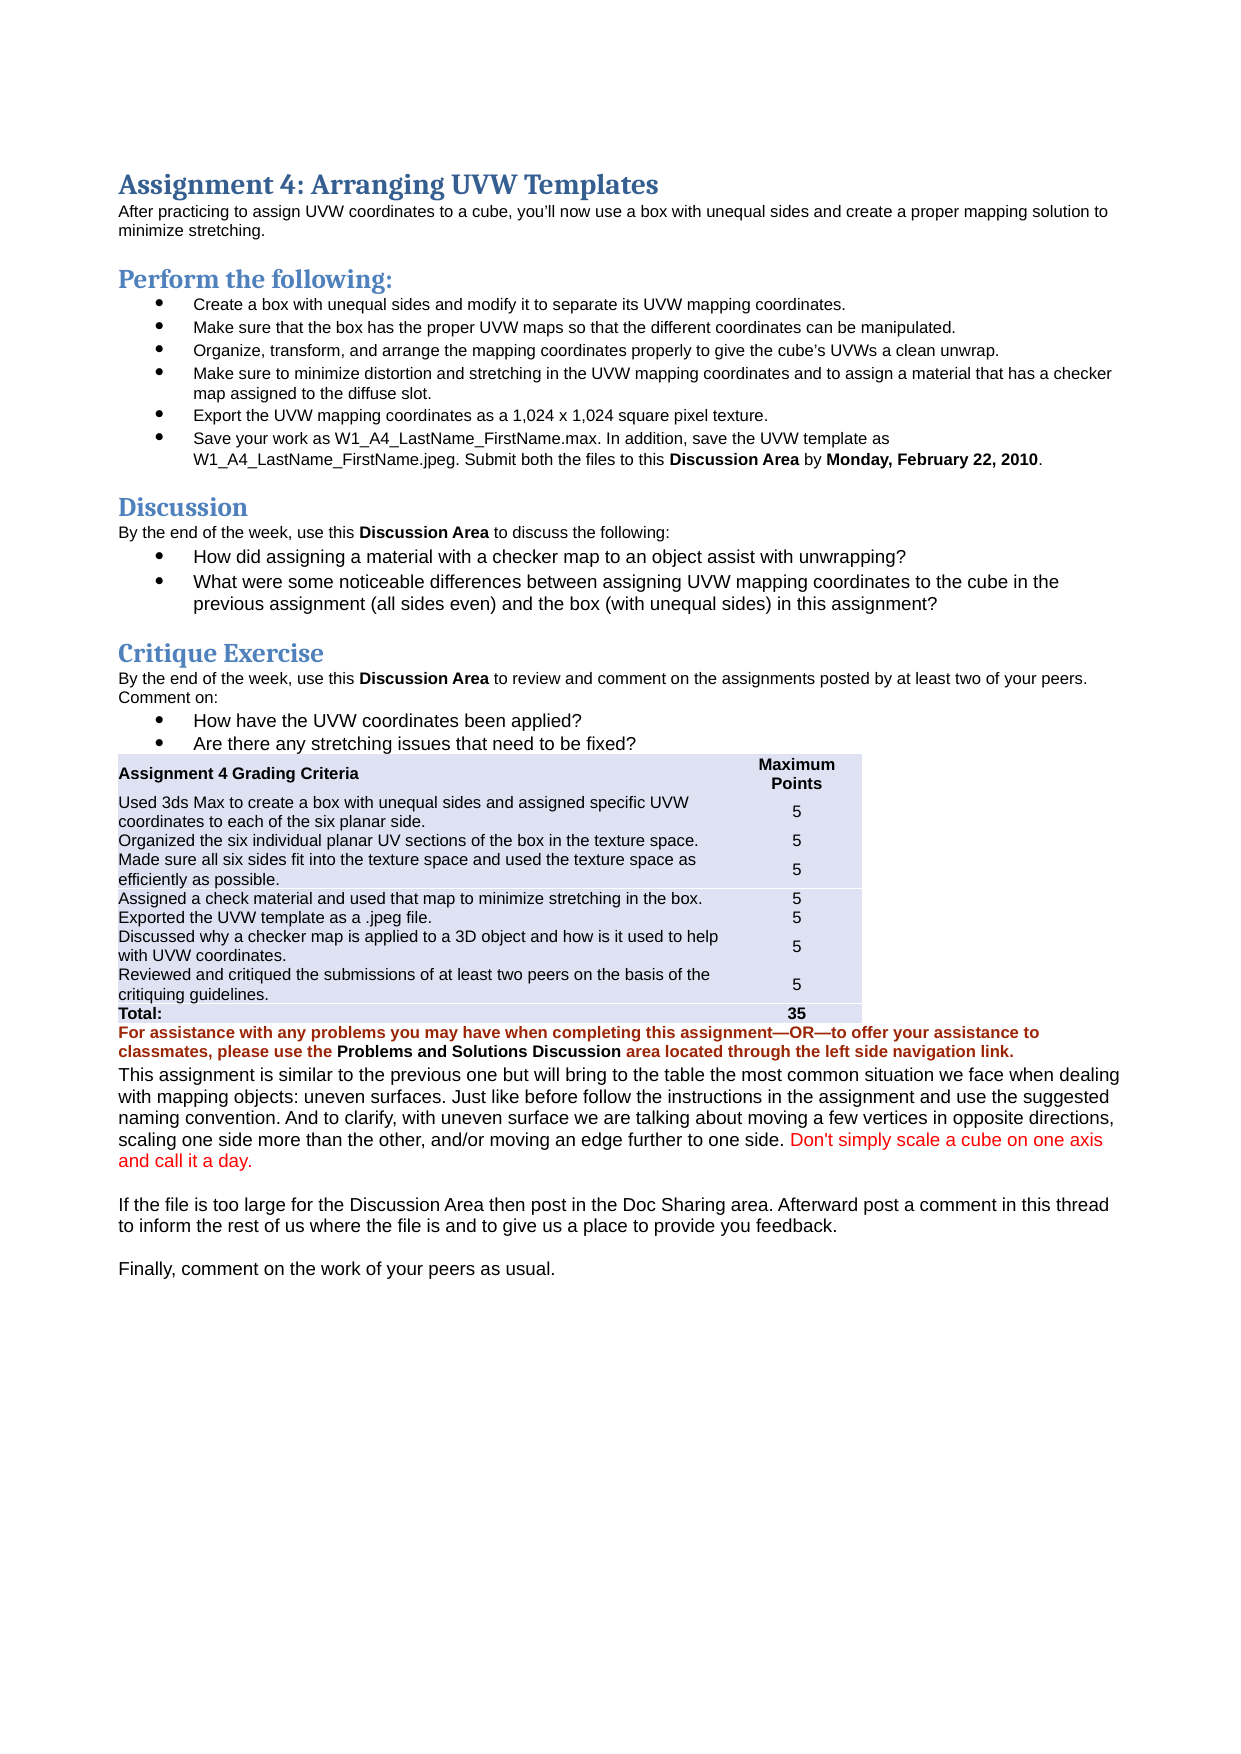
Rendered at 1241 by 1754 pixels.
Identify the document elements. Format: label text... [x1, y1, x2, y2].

table_cell 5 [732, 831, 862, 850]
list Create a box with unequal sides and modify it to separate its UVW mapping coordinates. [156, 295, 1122, 315]
table_cell 5 [732, 793, 862, 831]
subtitle Perform the following: [118, 264, 1122, 295]
table_cell Exported the UVW template as a .jpeg file. [118, 908, 732, 927]
table_cell 5 [732, 965, 862, 1003]
list How have the UVW coordinates been applied? [156, 710, 1122, 732]
list What were some noticeable differences between assigning UVW mapping coordinates to the cube in the previous assignment (all sides even) and the box (with unequal sides) in this assignment? [156, 570, 1122, 614]
table_cell Assigned a check material and used that map to minimize stretching in the box. [118, 889, 732, 908]
table_cell 5 [732, 889, 862, 908]
subtitle Assignment 4: Arranging UVW Templates [118, 168, 1122, 202]
table_cell 5 [732, 908, 862, 927]
table_header Maximum Points [732, 754, 862, 793]
table_cell Organized the six individual planar UV sections of the box in the texture space. [118, 831, 732, 850]
table_cell Made sure all six sides fit into the texture space and used the texture space as efficiently as possible. [118, 850, 732, 888]
table_cell Total: [118, 1004, 732, 1023]
list Export the UVW mapping coordinates as a 1,024 x 1,024 square pixel texture. [156, 406, 1122, 426]
table_cell Used 3ds Max to create a box with unequal sides and assigned specific UVW coordinates to each of the six planar side. [118, 793, 732, 831]
table_cell Discussed why a checker map is applied to a 3D object and how is it used to help with UVW coordinates. [118, 927, 732, 965]
list Are there any stretching issues that need to be fixed? [156, 732, 1122, 754]
list Organize, transform, and arrange the mapping coordinates properly to give the cube’s UVWs a clean unwrap. [156, 341, 1122, 361]
list Make sure that the box has the proper UVW maps so that the different coordinates can be manipulated. [156, 318, 1122, 338]
list How did assigning a material with a checker map to an object assist with unwrapping? [156, 545, 1122, 567]
table_header Assignment 4 Grading Criteria [118, 754, 732, 793]
subtitle Critique Exercise [118, 638, 1122, 669]
table_cell Reviewed and critiqued the submissions of at least two peers on the basis of the critiquing guidelines. [118, 965, 732, 1003]
list Save your work as W1_A4_LastName_FirstName.max. In addition, save the UVW template as W1_A4_LastName_FirstName.jpeg. Submit both the files to this Discussion Area by Monday, February 22, 2010. [156, 429, 1122, 468]
table_cell 5 [732, 850, 862, 888]
text This assignment is similar to the previous one but will bring to the table the most common situation we face when dealing with mapping objects: uneven surfaces. Just like before follow the instructions in the assignment and use the suggested naming convention. And to clarify, with uneven surface we are talking about moving a few vertices in opposite directions, scaling one side more than the other, and/or moving an edge further to one side. Don't simply scale a cube on one axis and call it a day. If the file is too large for the Discussion Area then post in the Doc Sharing area. Afterward post a comment in this thread to inform the rest of us where the file is and to give us a place to provide you feedback. Finally, comment on the work of your peers as usual. [118, 1064, 1122, 1279]
text For assistance with any problems you may have when completing this assignment—OR—to offer your assistance to classmates, please use the Problems and Solutions Discussion area located through the left side navigation link. [118, 1023, 1122, 1061]
list Make sure to minimize distortion and stretching in the UVW mapping coordinates and to assign a material that has a checker map assigned to the diffuse slot. [156, 364, 1122, 403]
table_cell 5 [732, 927, 862, 965]
text After practicing to assign UVW coordinates to a cube, you’ll now use a box with unequal sides and create a proper mapping solution to minimize stretching. [118, 202, 1122, 240]
text By the end of the week, use this Discussion Area to discuss the following: [118, 523, 1122, 542]
subtitle Discussion [118, 492, 1122, 523]
text By the end of the week, use this Discussion Area to review and comment on the assignments posted by at least two of your peers. Comment on: [118, 669, 1122, 707]
table_cell 35 [732, 1004, 862, 1023]
